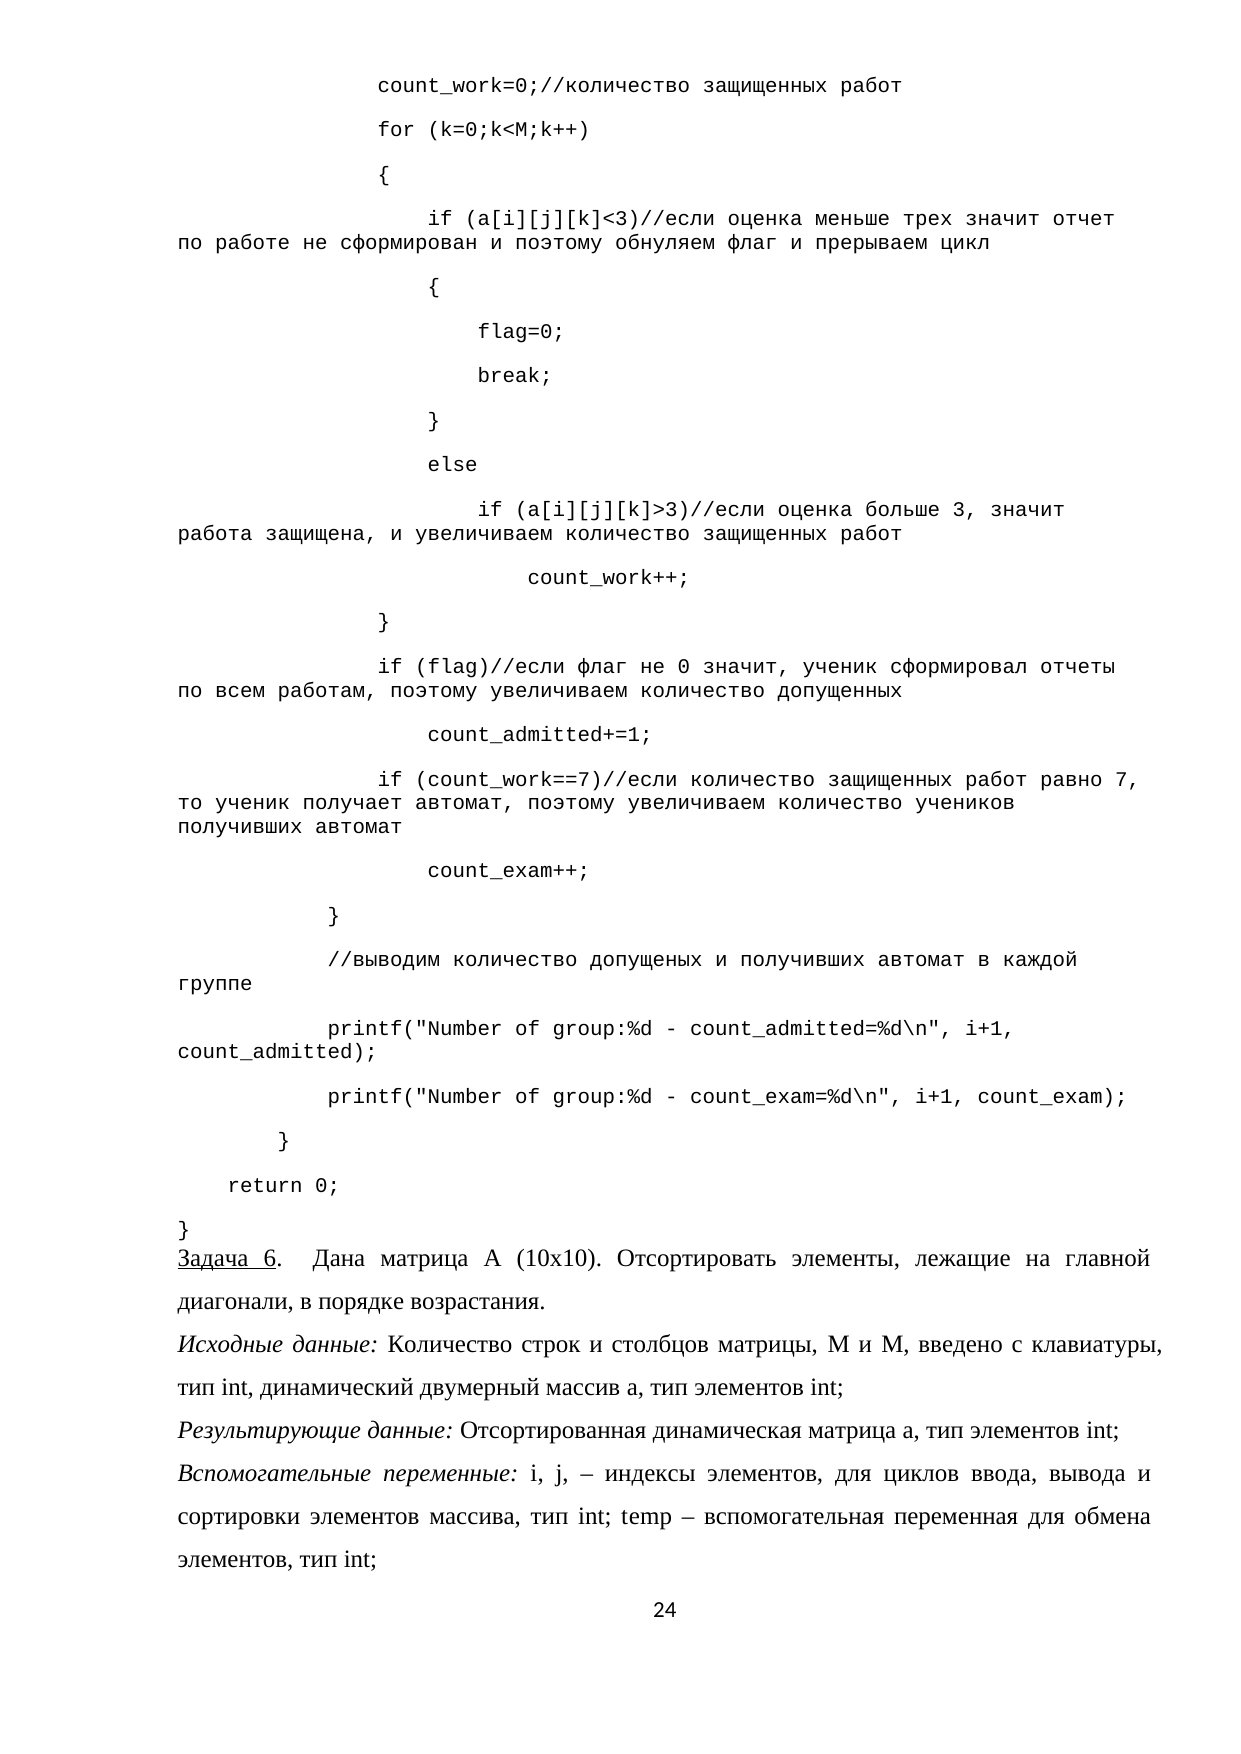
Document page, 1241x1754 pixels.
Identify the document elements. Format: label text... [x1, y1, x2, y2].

text if (flag)//если флаг не 0 значит, ученик сформировал отчеты по всем работам, поэтому увеличиваем количество допущенных [177, 656, 1152, 703]
text printf("Number of group:%d - count_exam=%d\n", i+1, count_exam); [177, 1086, 1152, 1109]
text } [177, 410, 1152, 434]
text if (a[i][j][k]>3)//если оценка больше 3, значит работа защищена, и увеличиваем количество защищенных работ [177, 499, 1152, 546]
text if (count_work==7)//если количество защищенных работ равно 7, то ученик получает автомат, поэтому увеличиваем количество учеников получивших автомат [177, 769, 1152, 839]
text } [177, 905, 1152, 928]
text return 0; [177, 1174, 1152, 1198]
text for (k=0;k<M;k++) [177, 119, 1152, 143]
text printf("Number of group:%d - count_admitted=%d\n", i+1, count_admitted); [177, 1017, 1152, 1065]
text if (a[i][j][k]<3)//если оценка меньше трех значит отчет по работе не сформирован и поэтому обнуляем флаг и прерываем цикл [177, 208, 1152, 256]
text { [177, 164, 1152, 188]
text Вспомогательные переменные: i, j, – индексы элементов, для циклов ввода, вывода и сортировки элементов массива, тип int; temp – вспомогательная переменная для обмена элементов, тип int; [177, 1458, 1152, 1573]
text } [177, 1130, 1152, 1154]
text Результирующие данные: Отсортированная динамическая матрица а, тип элементов int; [177, 1415, 1163, 1444]
text count_admitted+=1; [177, 724, 1152, 748]
text count_work=0;//количество защищенных работ [177, 75, 1152, 99]
text Задача 6. Дана матрица А (10х10). Отсортировать элементы, лежащие на главной диагонали, в порядке возрастания. [177, 1243, 1152, 1314]
text else [177, 454, 1152, 478]
text } [177, 612, 1152, 635]
text count_exam++; [177, 860, 1152, 884]
text } [177, 1219, 1163, 1243]
text Исходные данные: Количество строк и столбцов матрицы, M и M, введено с клавиатуры, тип int, динамический двумерный массив a, тип элементов int; [177, 1329, 1163, 1401]
text { [177, 277, 1152, 300]
text break; [177, 366, 1152, 389]
text count_work++; [177, 567, 1152, 591]
text //выводим количество допущеных и получивших автомат в каждой группе [177, 949, 1152, 997]
text flag=0; [177, 321, 1152, 345]
